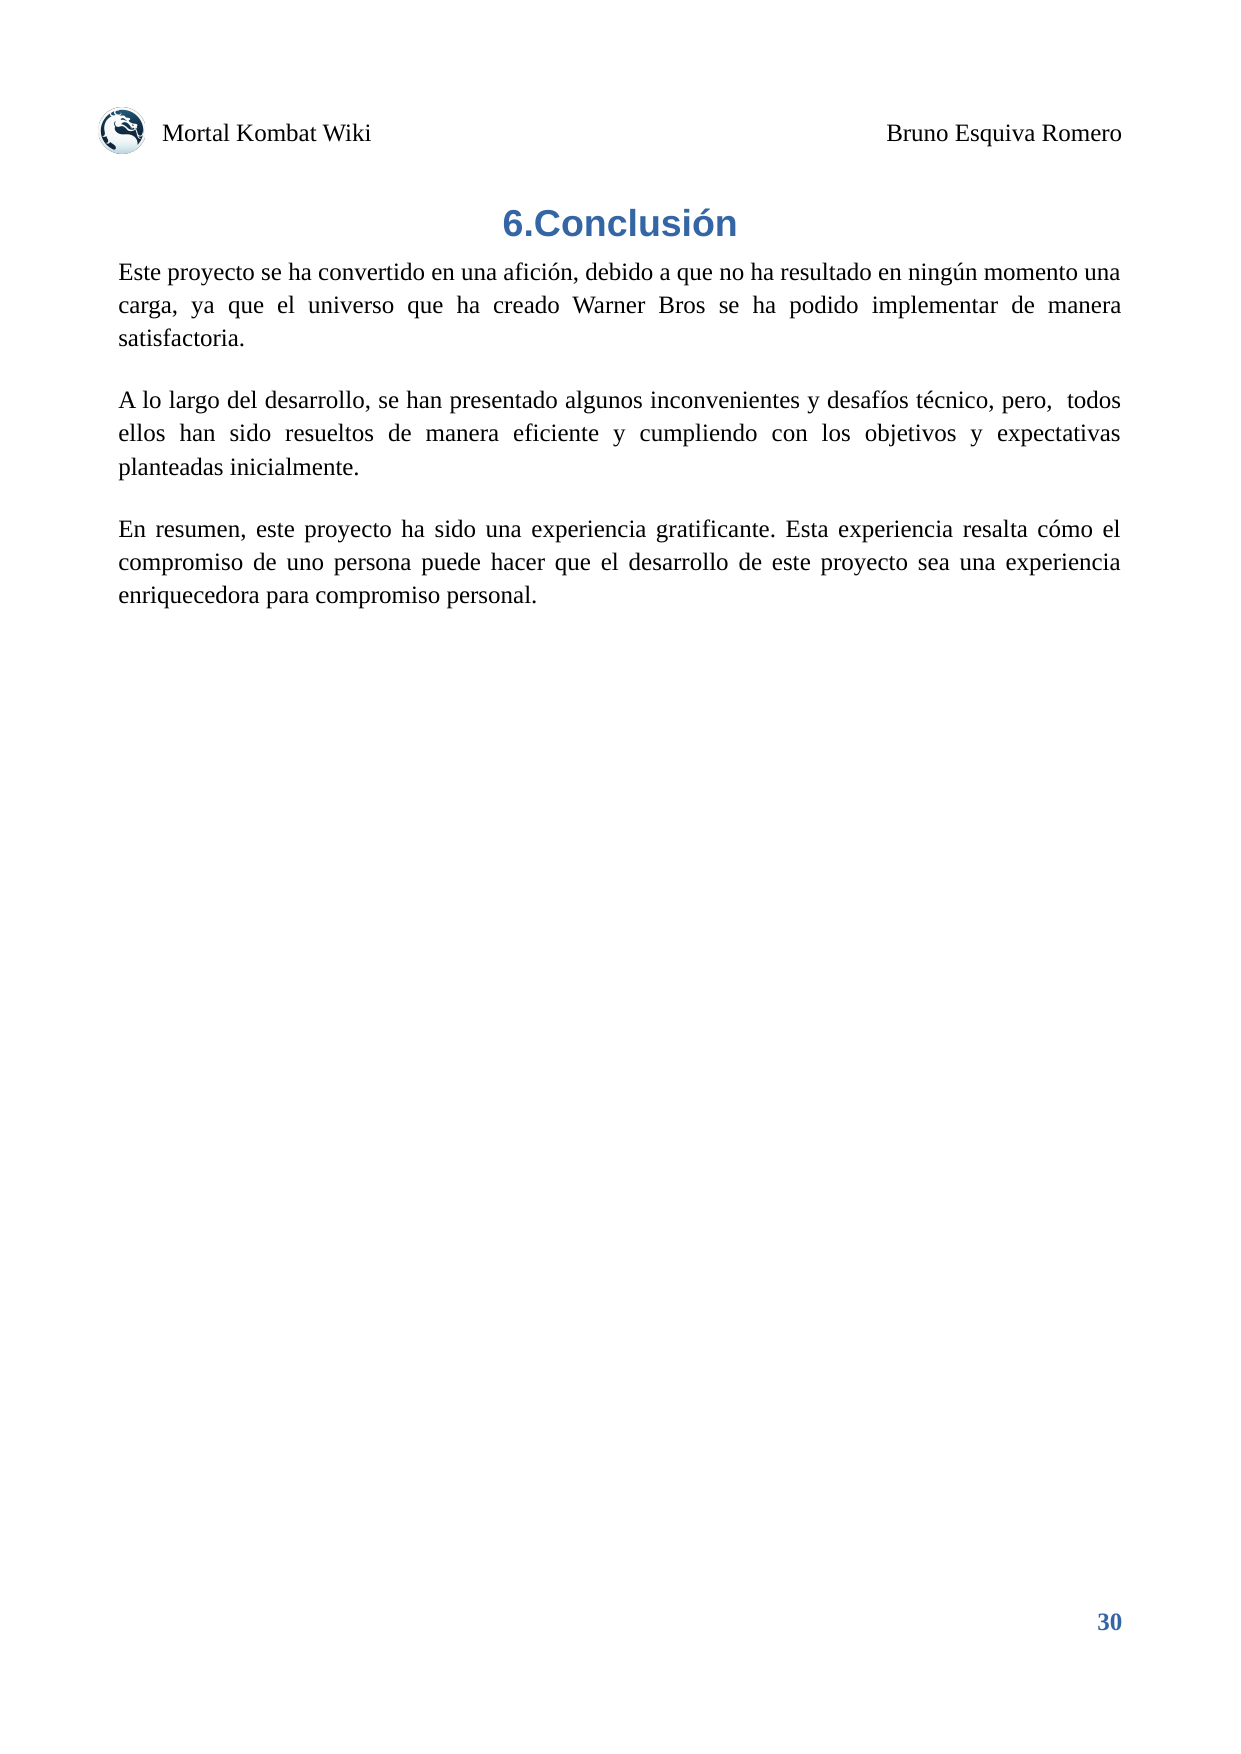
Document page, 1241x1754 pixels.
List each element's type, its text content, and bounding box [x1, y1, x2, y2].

text A lo largo del desarrollo, se han presentado algunos inconvenientes y desafíos técnico, pero, todos ellos han sido resueltos de manera eficiente y cumpliendo con los objetivos y expectativas planteadas inicialmente. [118, 386, 1122, 480]
text En resumen, este proyecto ha sido una experiencia gratificante. Esta experiencia resalta cómo el compromiso de uno persona puede hacer que el desarrollo de este proyecto sea una experiencia enriquecedora para compromiso personal. [118, 514, 1122, 609]
picture [98, 107, 145, 154]
subtitle 6.Conclusión [118, 201, 1122, 244]
text Este proyecto se ha convertido en una afición, debido a que no ha resultado en ningún momento una carga, ya que el universo que ha creado Warner Bros se ha podido implementar de manera satisfactoria. [118, 257, 1122, 352]
